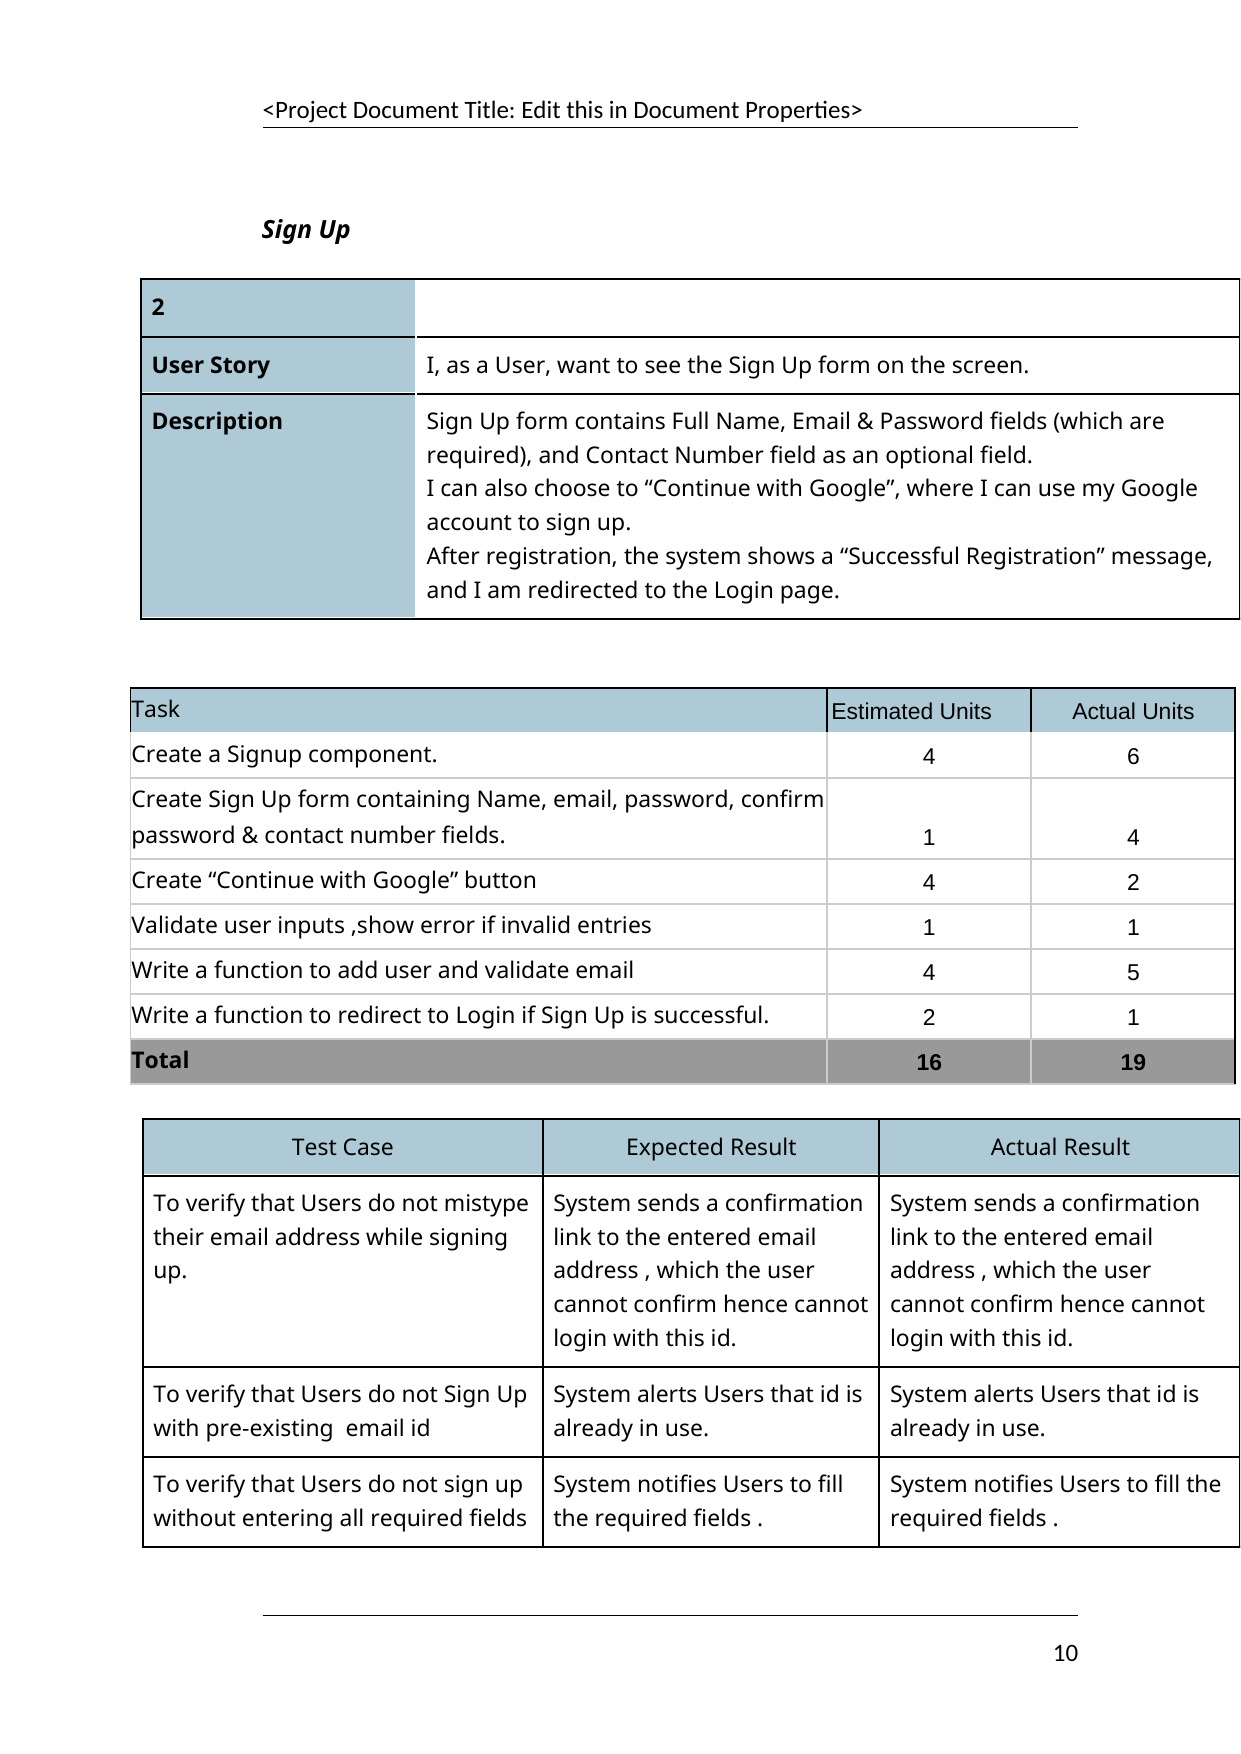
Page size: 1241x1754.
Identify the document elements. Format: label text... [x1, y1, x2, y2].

table_header 2 [142, 280, 415, 336]
table_cell System notifies Users to fill the required fields . [544, 1458, 878, 1546]
table_cell System alerts Users that id is already in use. [880, 1368, 1239, 1456]
table_cell System sends a confirmation link to the entered email address , which the user cannot confirm hence cannot login with this id. [880, 1177, 1239, 1366]
table_header Estimated Units [828, 689, 1030, 732]
table_cell 2 [828, 995, 1030, 1038]
table_header Actual Result [880, 1120, 1239, 1174]
table_cell To verify that Users do not Sign Up with pre-existing email id [144, 1368, 542, 1456]
table_cell 6 [1032, 734, 1234, 777]
table_cell 5 [1032, 950, 1234, 993]
table_cell 2 [1032, 860, 1234, 903]
table_cell System notifies Users to fill the required fields . [880, 1458, 1239, 1546]
table_cell To verify that Users do not mistype their email address while signing up. [144, 1177, 542, 1366]
table_cell 1 [1032, 905, 1234, 948]
table_cell 4 [828, 860, 1030, 903]
table_cell Write a function to add user and validate email [131, 950, 826, 993]
table_cell Create a Signup component. [131, 734, 826, 777]
table_header [417, 280, 1239, 336]
table_cell 1 [828, 779, 1030, 858]
table_cell 19 [1032, 1040, 1234, 1083]
table_header Task [131, 689, 826, 732]
subtitle Sign Up [261, 195, 1078, 245]
table_cell 4 [1032, 779, 1234, 858]
table_cell Write a function to redirect to Login if Sign Up is successful. [131, 995, 826, 1038]
table_cell 16 [828, 1040, 1030, 1083]
table_cell 1 [1032, 995, 1234, 1038]
table_cell 4 [828, 950, 1030, 993]
table_cell To verify that Users do not sign up without entering all required fields [144, 1458, 542, 1546]
table_cell Create “Continue with Google” button [131, 860, 826, 903]
table_header Actual Units [1032, 689, 1234, 732]
table_cell Total [131, 1040, 826, 1083]
table_cell I, as a User, want to see the Sign Up form on the screen. [417, 338, 1239, 392]
table_cell Validate user inputs ,show error if invalid entries [131, 905, 826, 948]
table_cell Sign Up form contains Full Name, Email & Password fields (which are required), and Contact Number field as an optional field. I can also choose to “Continue with Google”, where I can use my Google account to sign up. After registration, the system shows a “Successful Registration” message, and I am redirected to the Login page. [417, 395, 1239, 617]
table_header Expected Result [544, 1120, 878, 1174]
table_cell Create Sign Up form containing Name, email, password, confirm password & contact number fields. [131, 779, 826, 858]
table_cell 1 [828, 905, 1030, 948]
table_cell System sends a confirmation link to the entered email address , which the user cannot confirm hence cannot login with this id. [544, 1177, 878, 1366]
table_header Test Case [144, 1120, 542, 1174]
table_cell 4 [828, 734, 1030, 777]
table_cell System alerts Users that id is already in use. [544, 1368, 878, 1456]
table_cell User Story [142, 338, 415, 392]
table_cell Description [142, 395, 415, 617]
